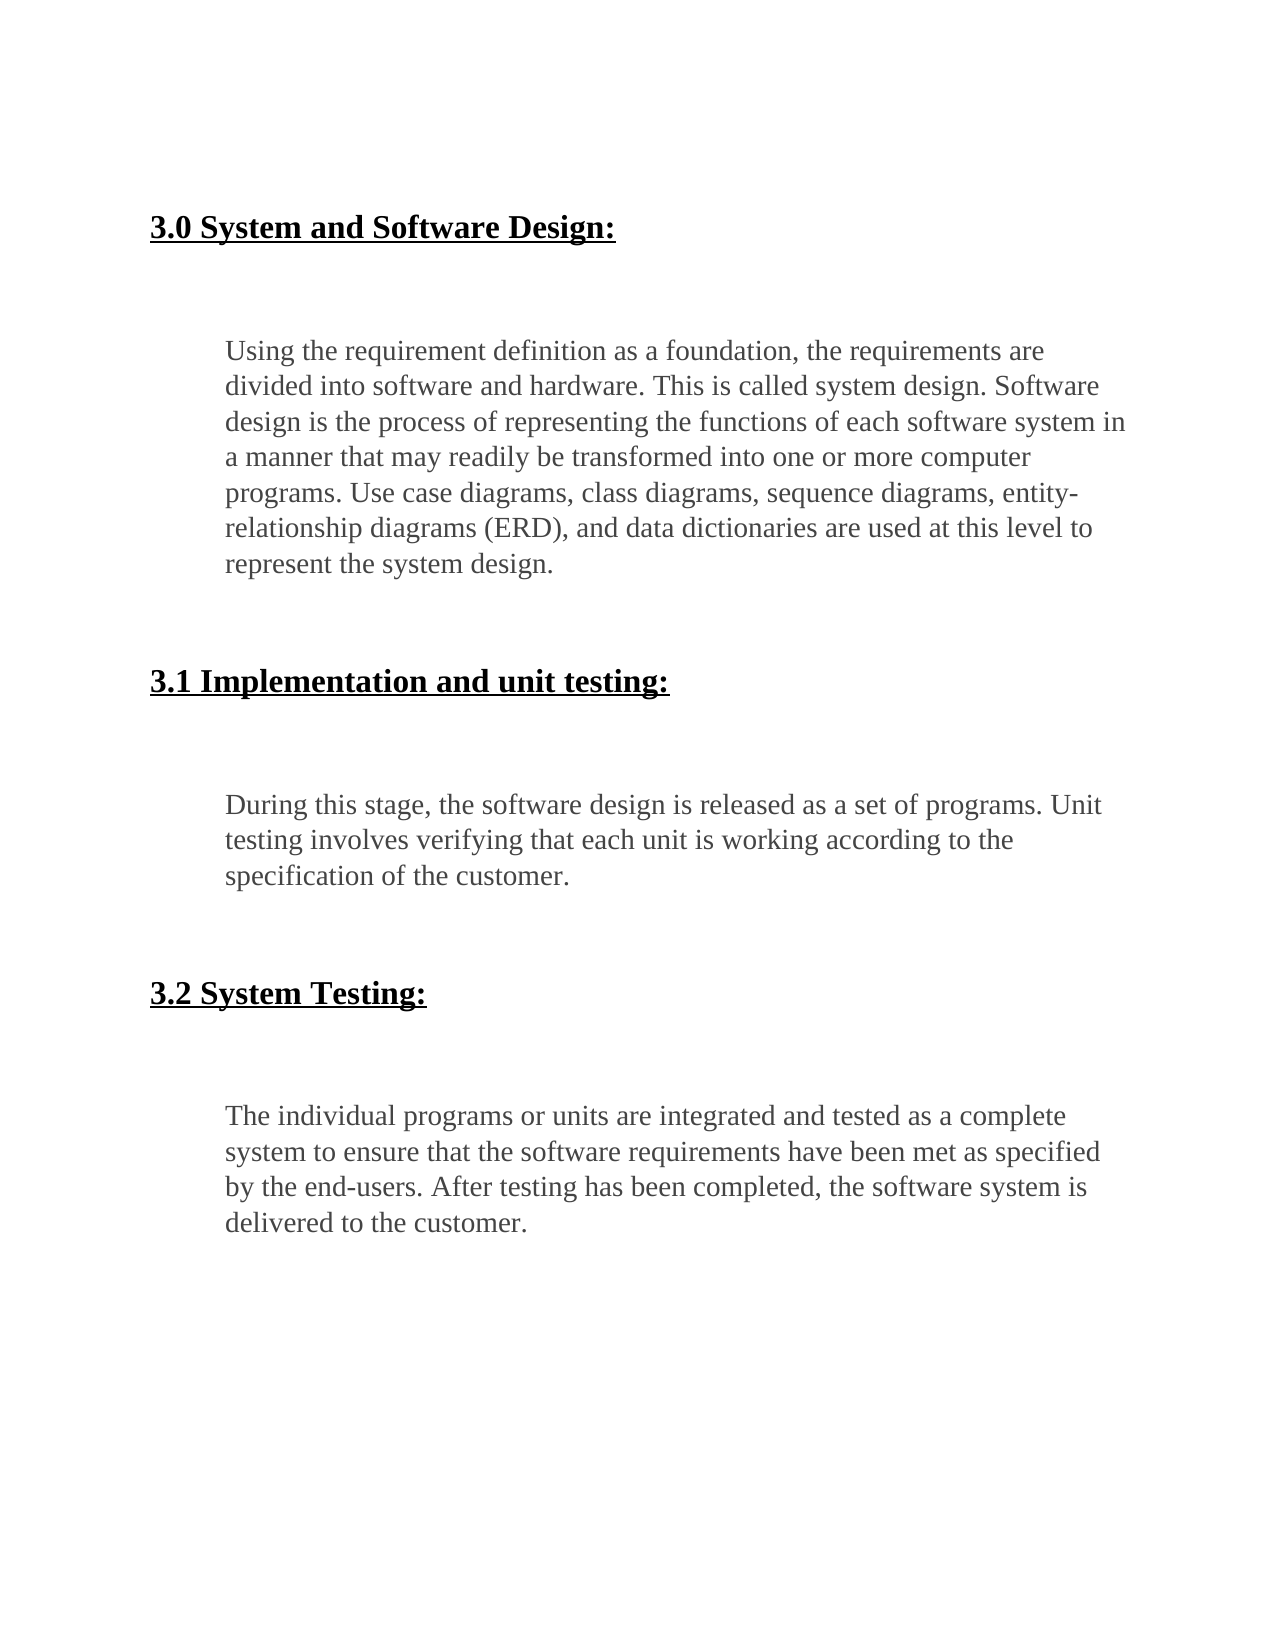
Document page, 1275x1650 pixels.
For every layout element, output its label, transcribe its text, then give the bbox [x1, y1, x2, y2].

text 3.0 System and Software Design: [150, 208, 1133, 246]
text The individual programs or units are integrated and tested as a complete system to ensure that the software requirements have been met as specified by the end-users. After testing has been completed, the software system is delivered to the customer. [225, 1098, 1133, 1238]
text 3.2 System Testing: [150, 973, 1133, 1011]
text 3.1 Implementation and unit testing: [150, 661, 1133, 700]
text During this stage, the software design is released as a set of programs. Unit testing involves verifying that each unit is working according to the specification of the customer. [225, 787, 1133, 891]
text Using the requirement definition as a foundation, the requirements are divided into software and hardware. This is called system design. Software design is the process of representing the functions of each software system in a manner that may readily be transformed into one or more computer programs. Use case diagrams, class diagrams, sequence diagrams, entity-relationship diagrams (ERD), and data dictionaries are used at this level to represent the system design. [225, 333, 1133, 580]
